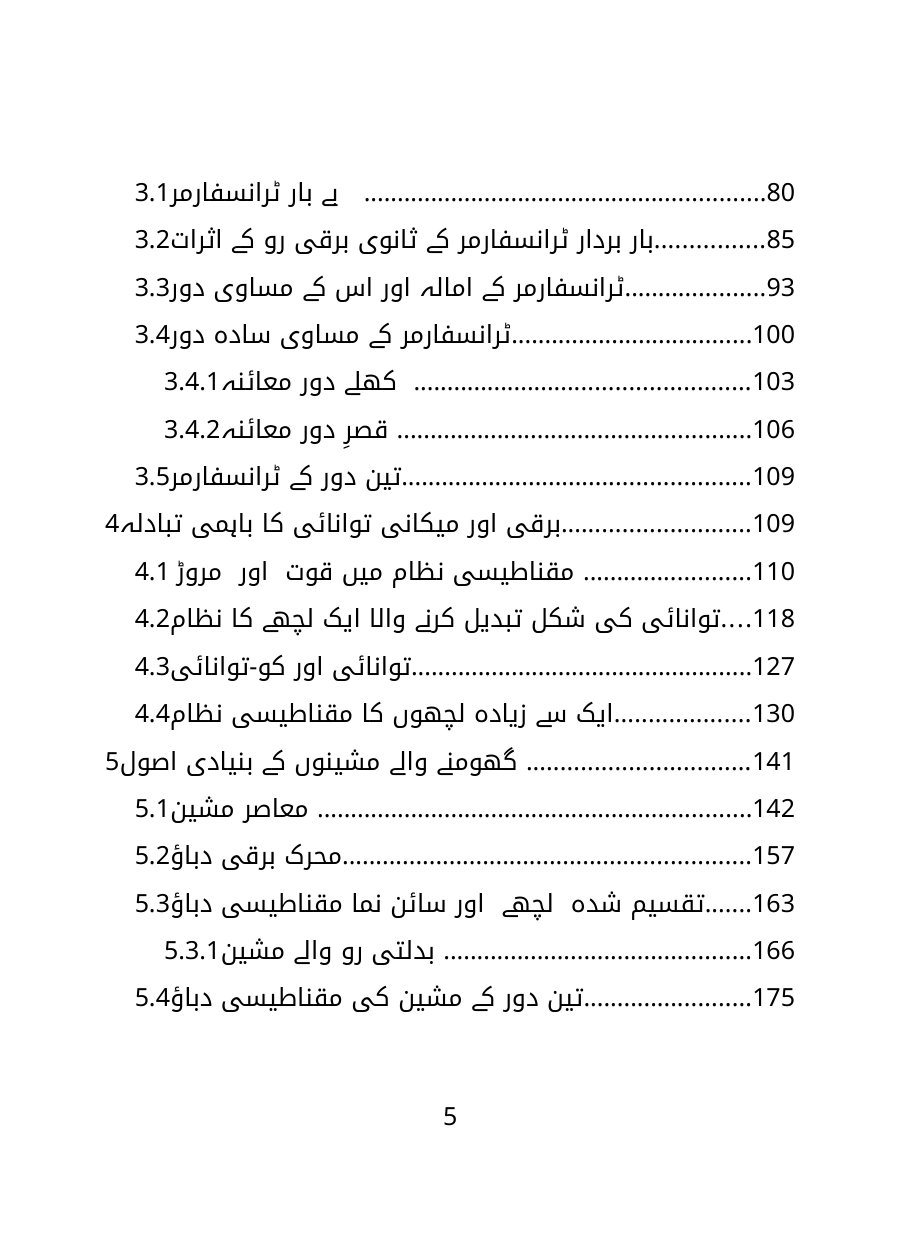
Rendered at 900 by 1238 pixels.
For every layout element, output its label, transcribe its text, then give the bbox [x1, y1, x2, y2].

text 5.1معاصر مشین 142 [134, 785, 795, 833]
text 4.4ایک سے زیادہ لچھوں کا مقناطیسی نظام 130 [134, 690, 795, 738]
text 5.3.1بدلتی رو والے مشین 166 [164, 927, 795, 975]
text 3.3ٹرانسفارمر کے امالہ اور اس کے مساوی دور 93 [134, 264, 795, 311]
text 4برقی اور میکانی توانائی کا باہمی تبادلہ 109 [105, 501, 795, 548]
text 3.4ٹرانسفارمر کے مساوی سادہ دور 100 [134, 311, 795, 359]
text 5.4تین دور کے مشین کی مقناطیسی دباؤ 175 [134, 975, 795, 1022]
text 3.4.2قصرِ دور معائنہ 106 [164, 406, 795, 453]
text 5گھومنے والے مشینوں کے بنیادی اصول 141 [105, 738, 795, 785]
text 3.4.1کھلے دور معائنہ 103 [164, 359, 795, 406]
text 5.3تقسیم شدہ لچھے اور سائن نما مقناطیسی دباؤ 163 [134, 880, 795, 927]
text 5.2محرک برقی دباؤ 157 [134, 833, 795, 880]
text 3.2بار بردار ٹرانسفارمر کے ثانوی برقی رو کے اثرات 85 [134, 216, 795, 264]
text 4.3توانائی اور کو-توانائی 127 [134, 643, 795, 690]
text 4.2توانائی کی شکل تبدیل کرنے والا ایک لچھے کا نظام 118 [134, 596, 795, 643]
text 4.1 مقناطیسی نظام میں قوت اور مروڑ 110 [134, 548, 795, 596]
text 3.5تین دور کے ٹرانسفارمر 109 [134, 453, 795, 501]
text 3.1بے بار ٹرانسفارمر 80 [134, 169, 795, 216]
